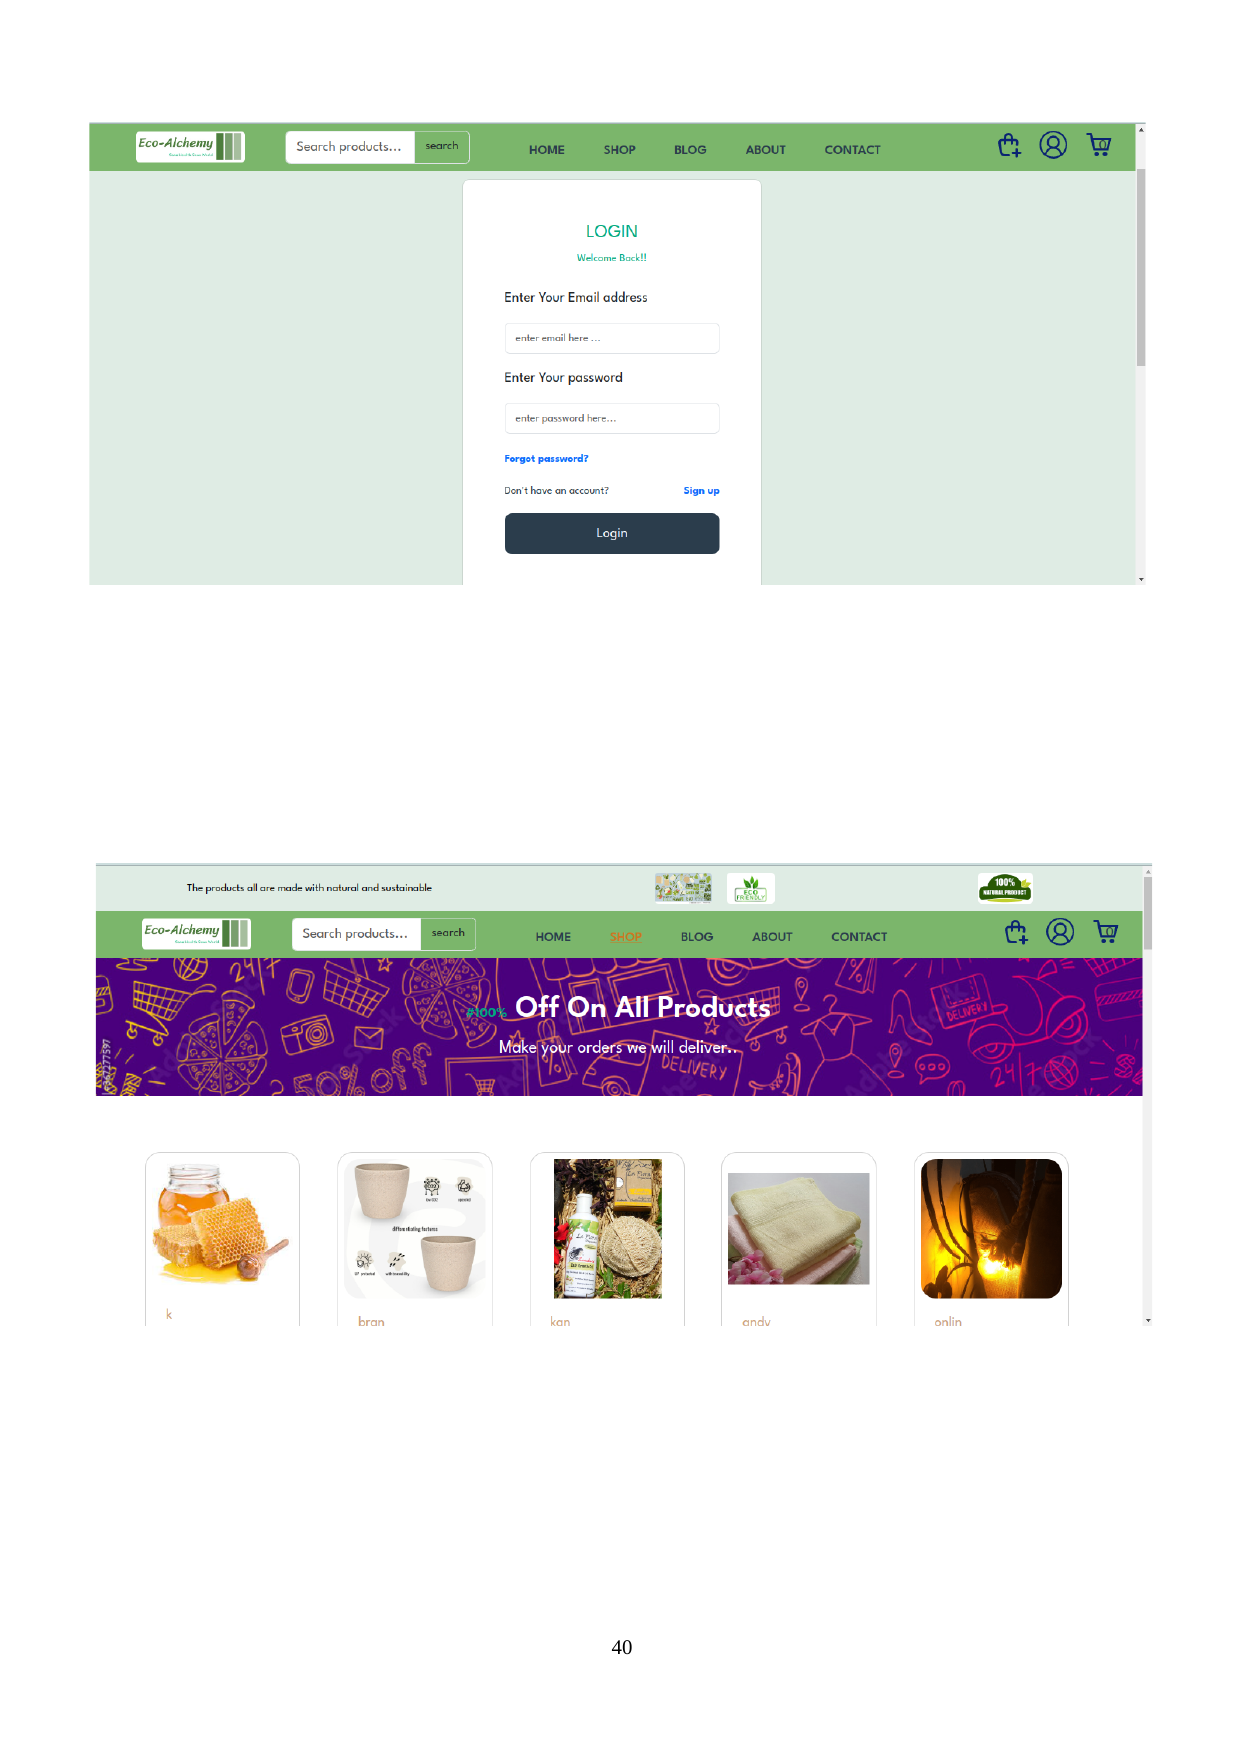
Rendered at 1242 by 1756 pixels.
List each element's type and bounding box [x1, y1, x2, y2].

picture [95, 863, 1153, 1326]
picture [89, 122, 1146, 585]
